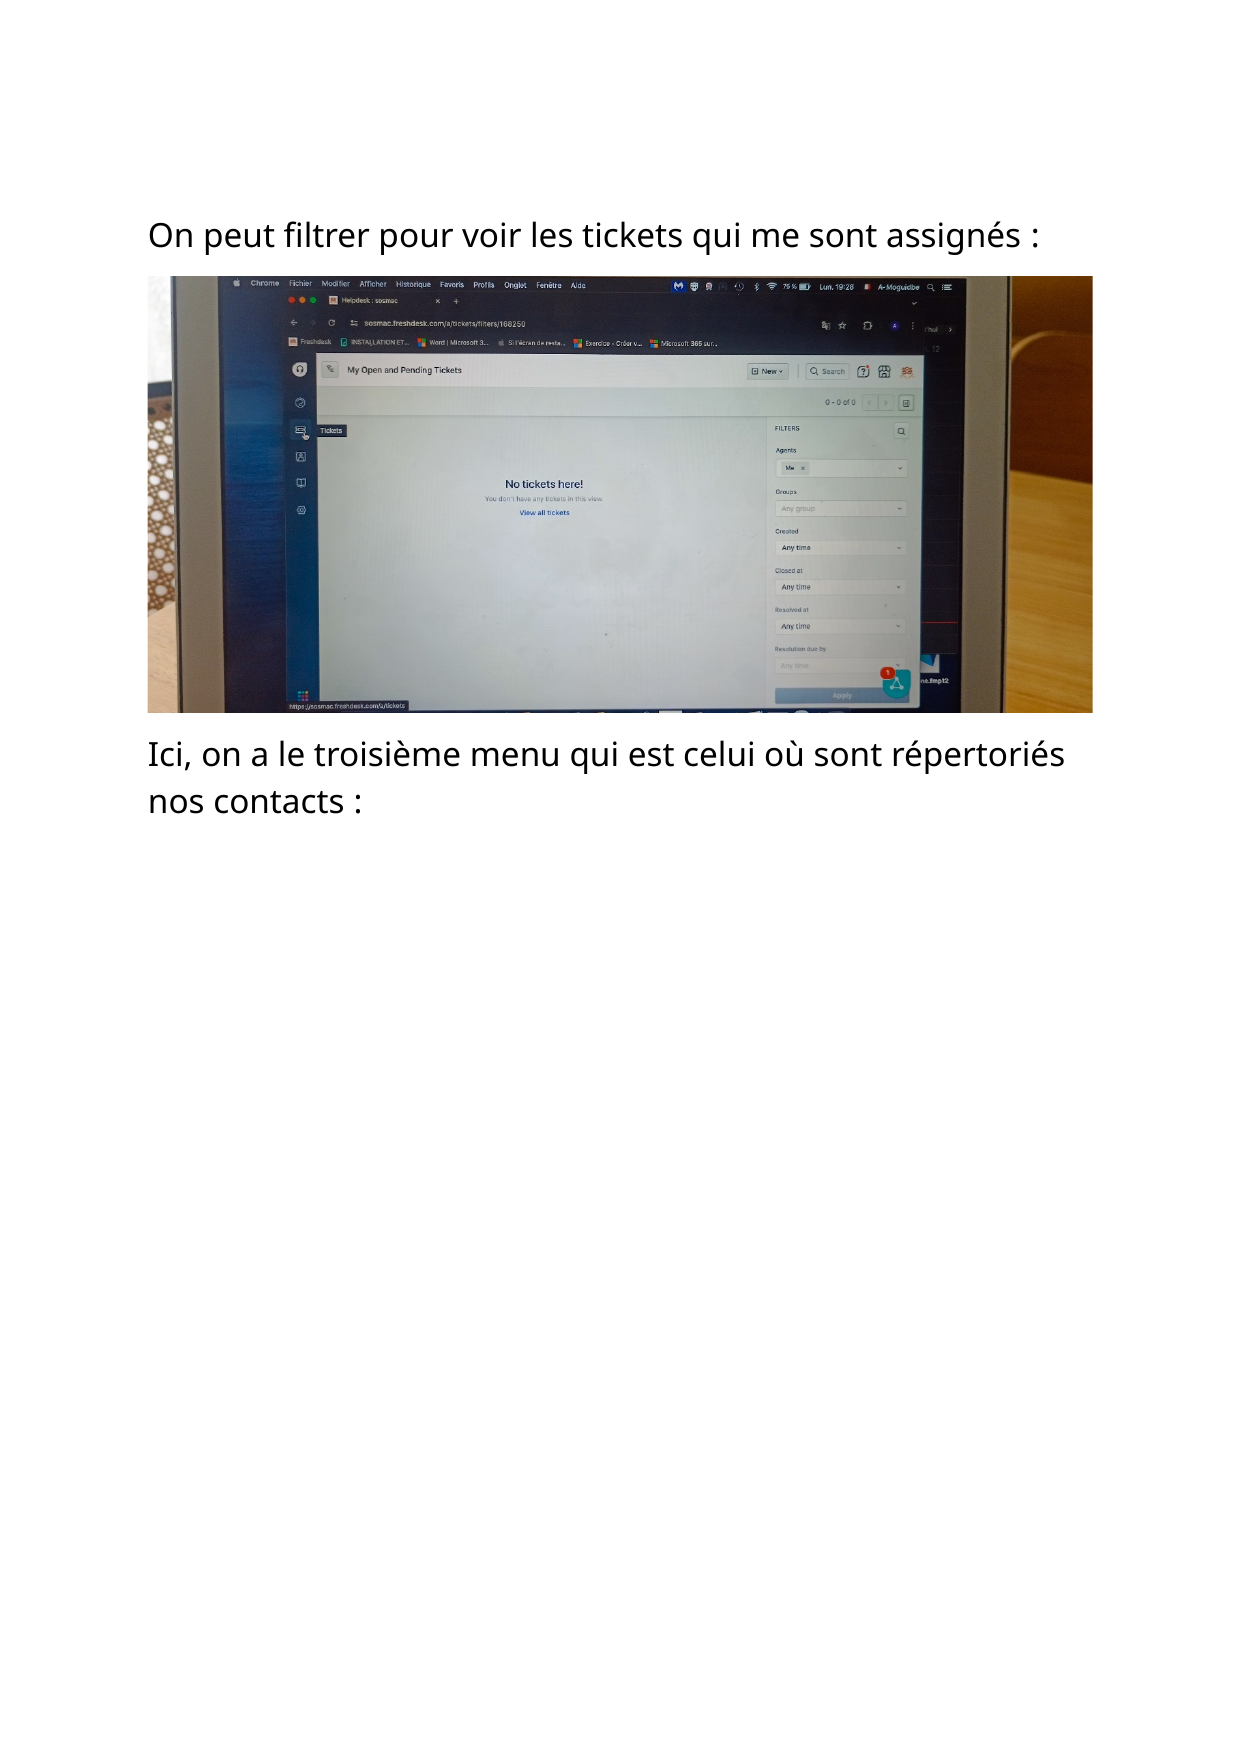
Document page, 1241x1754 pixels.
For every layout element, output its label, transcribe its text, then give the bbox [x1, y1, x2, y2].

text On peut filtrer pour voir les tickets qui me sont assignés : [148, 212, 1093, 257]
text Ici, on a le troisième menu qui est celui où sont répertoriés nos contacts : [148, 731, 1093, 823]
